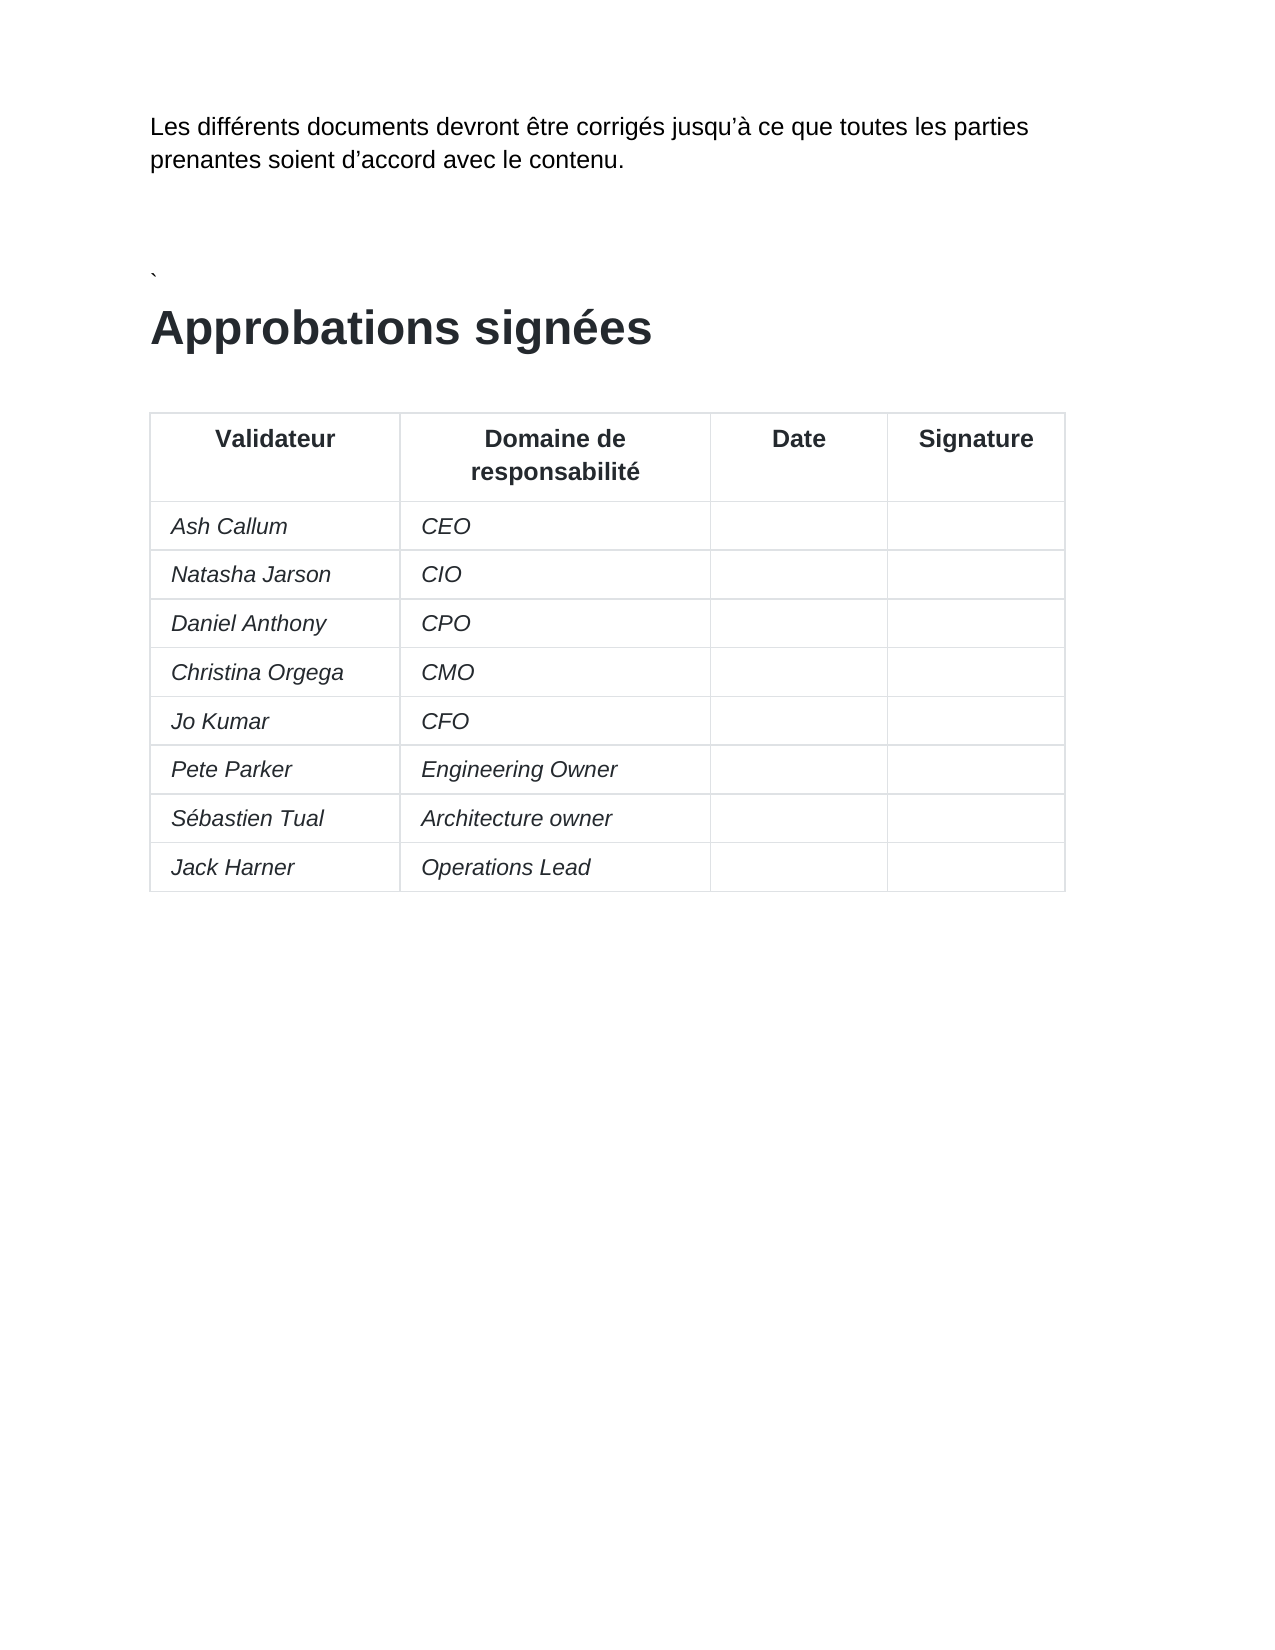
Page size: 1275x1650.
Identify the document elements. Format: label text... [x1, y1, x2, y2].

table_cell [711, 648, 887, 696]
table_cell CMO [401, 648, 710, 696]
table_cell CIO [401, 551, 710, 598]
table_cell CPO [401, 600, 710, 647]
table_cell [888, 551, 1064, 598]
table_cell Jack Harner [151, 843, 399, 891]
table_cell Sébastien Tual [151, 795, 399, 842]
table_header Signature [888, 414, 1064, 501]
table_cell [888, 697, 1064, 744]
table_cell Engineering Owner [401, 746, 710, 793]
table_cell [711, 551, 887, 598]
table_cell [711, 697, 887, 744]
table_cell [888, 843, 1064, 891]
table_cell Operations Lead [401, 843, 710, 891]
table_cell [711, 795, 887, 842]
table_header Date [711, 414, 887, 501]
table_cell Architecture owner [401, 795, 710, 842]
text Les différents documents devront être corrigés jusqu’à ce que toutes les parties prenantes soient d’accord avec le contenu. [150, 112, 1125, 174]
text Approbations signées [150, 299, 1125, 354]
table_cell [888, 600, 1064, 647]
table_cell Ash Callum [151, 502, 399, 549]
table_cell [888, 502, 1064, 549]
table_cell Pete Parker [151, 746, 399, 793]
table_cell [711, 502, 887, 549]
table_header Validateur [151, 414, 399, 501]
table_cell Christina Orgega [151, 648, 399, 696]
table_cell CEO [401, 502, 710, 549]
table_cell Natasha Jarson [151, 551, 399, 598]
text ` [150, 269, 1125, 295]
table_cell [888, 795, 1064, 842]
table_cell CFO [401, 697, 710, 744]
table_cell [711, 843, 887, 891]
table_cell Daniel Anthony [151, 600, 399, 647]
table_cell [711, 746, 887, 793]
table_cell [888, 648, 1064, 696]
table_header Domaine de responsabilité [401, 414, 710, 501]
table_cell [711, 600, 887, 647]
table_cell Jo Kumar [151, 697, 399, 744]
table_cell [888, 746, 1064, 793]
